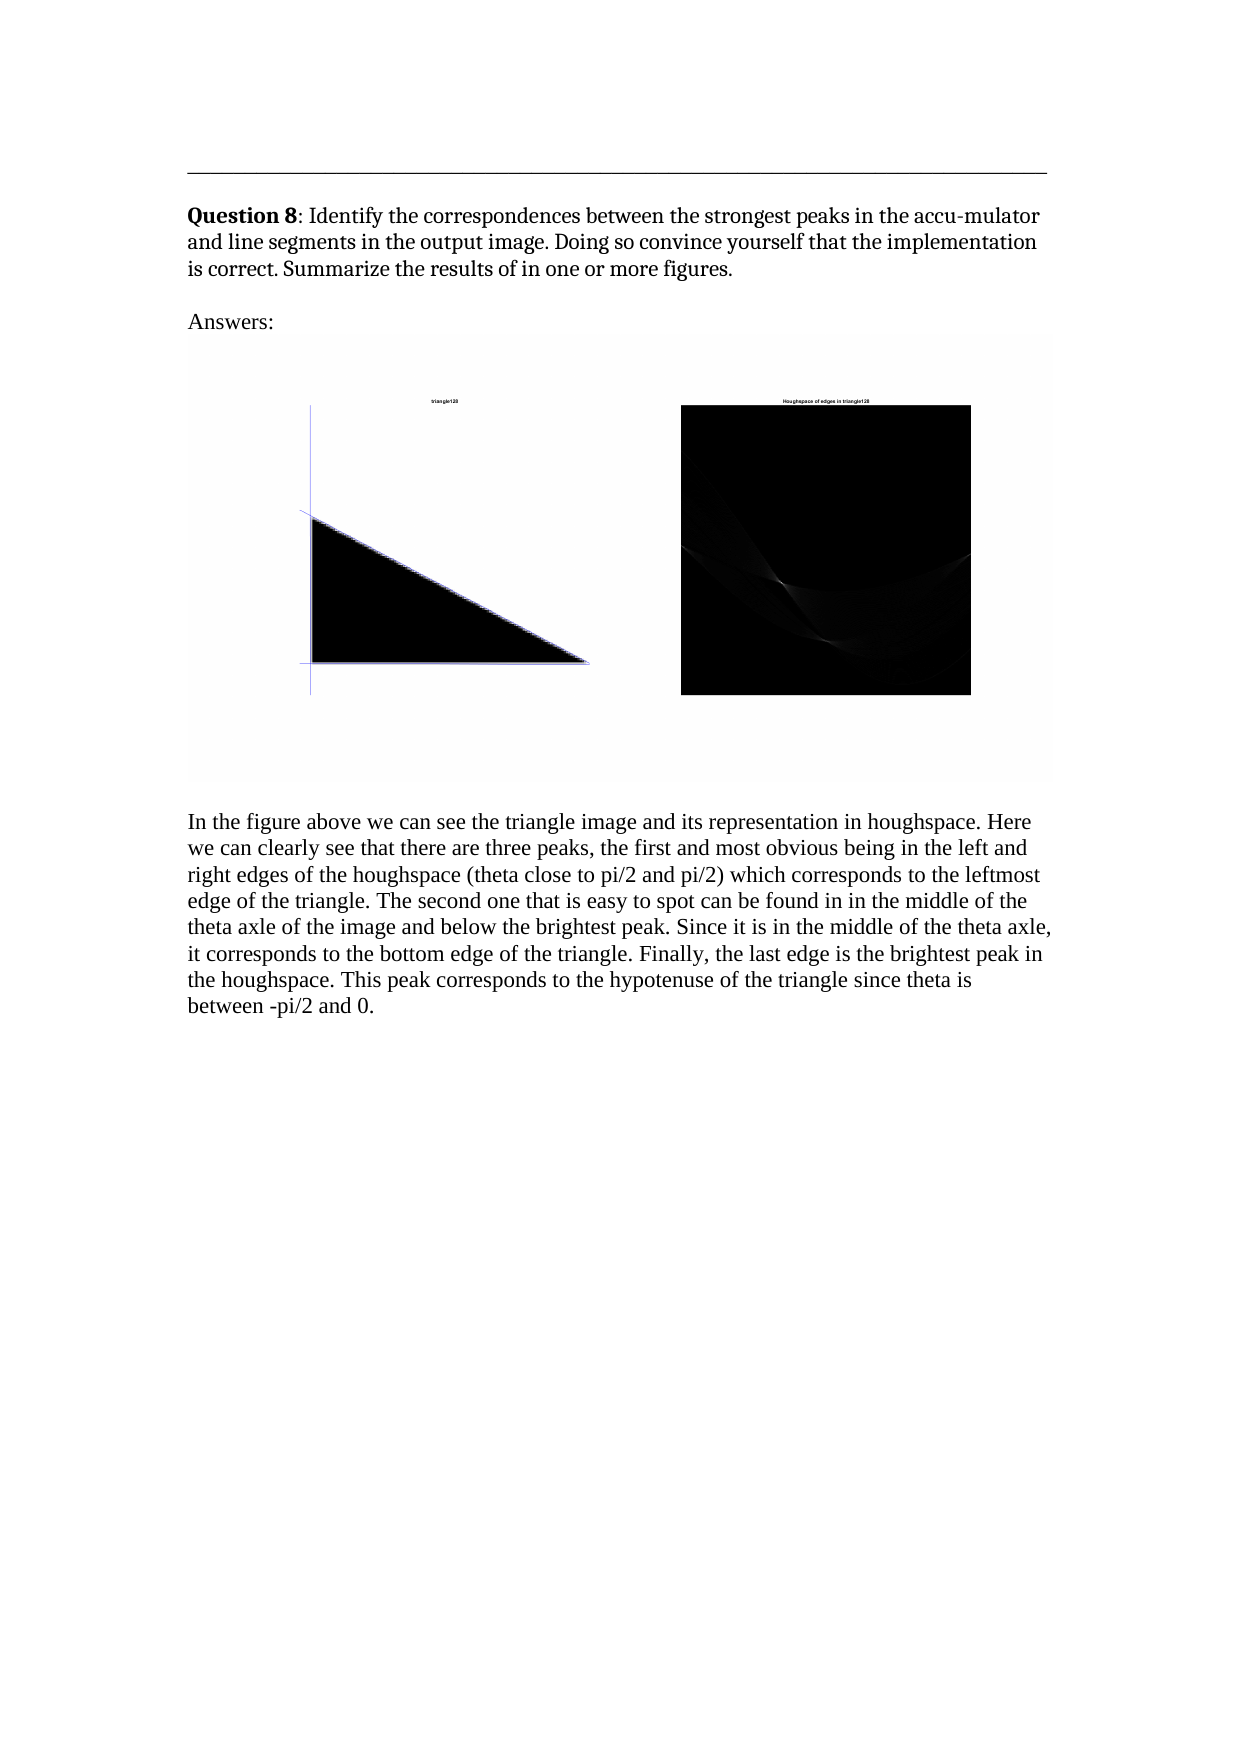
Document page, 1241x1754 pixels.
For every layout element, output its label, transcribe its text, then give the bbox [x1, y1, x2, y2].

text Answers: [187, 308, 1053, 334]
picture [187, 334, 1053, 782]
text Question 8: Identify the correspondences between the strongest peaks in the accu-mulator and line segments in the output image. Doing so convince yourself that the implementation is correct. Summarize the results of in one or more figures. [187, 203, 1053, 282]
text In the figure above we can see the triangle image and its representation in houghspace. Here we can clearly see that there are three peaks, the first and most obvious being in the left and right edges of the houghspace (theta close to pi/2 and pi/2) which corresponds to the leftmost edge of the triangle. The second one that is easy to spot can be found in in the middle of the theta axle of the image and below the brightest peak. Since it is in the middle of the theta axle, it corresponds to the bottom edge of the triangle. Finally, the last edge is the brightest peak in the houghspace. This peak corresponds to the hypotenuse of the triangle since theta is between -pi/2 and 0. [187, 808, 1053, 1019]
text ___________________________________________________________________________ [187, 150, 1053, 176]
